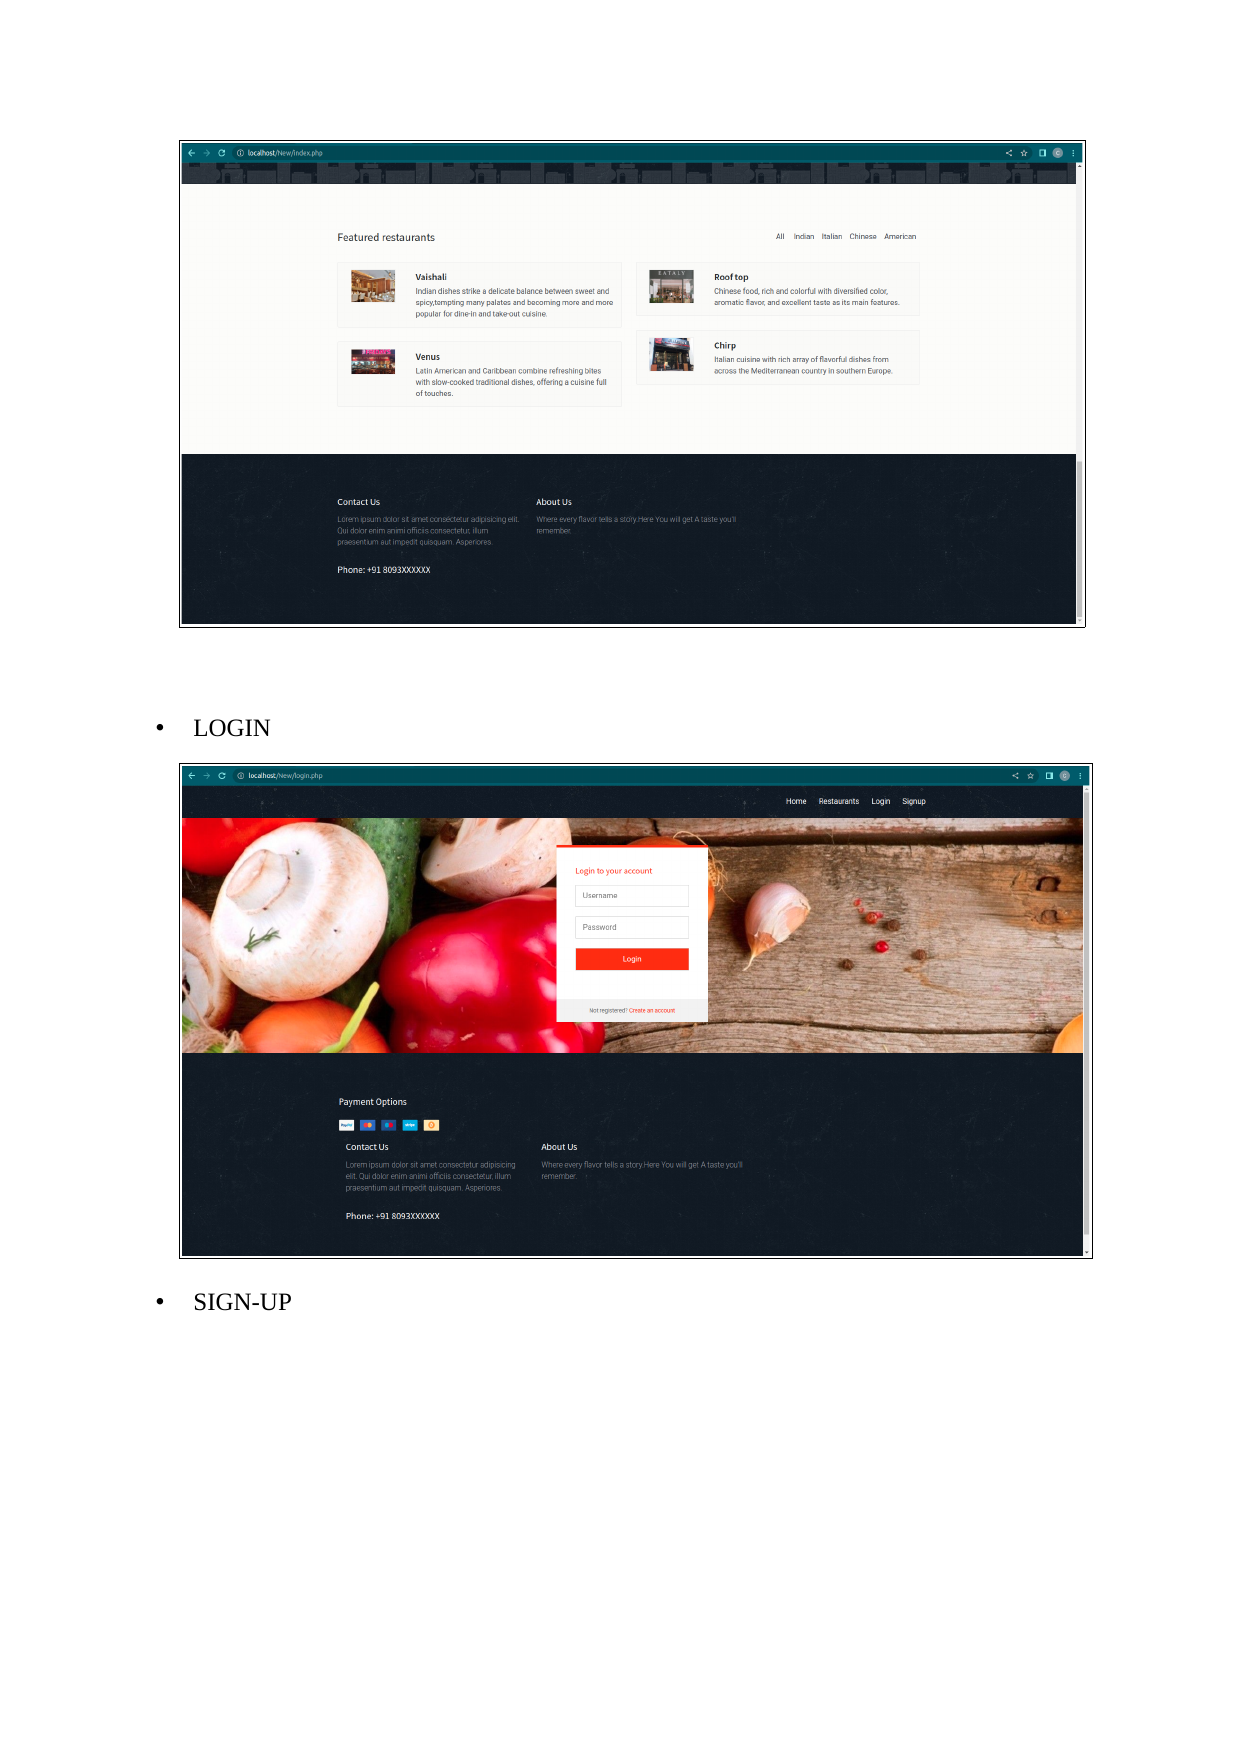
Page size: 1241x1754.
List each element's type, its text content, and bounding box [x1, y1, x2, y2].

picture [181, 143, 1083, 624]
list LOGIN [156, 713, 1122, 742]
picture [182, 766, 1090, 1256]
list SIGN-UP [156, 1287, 1122, 1316]
